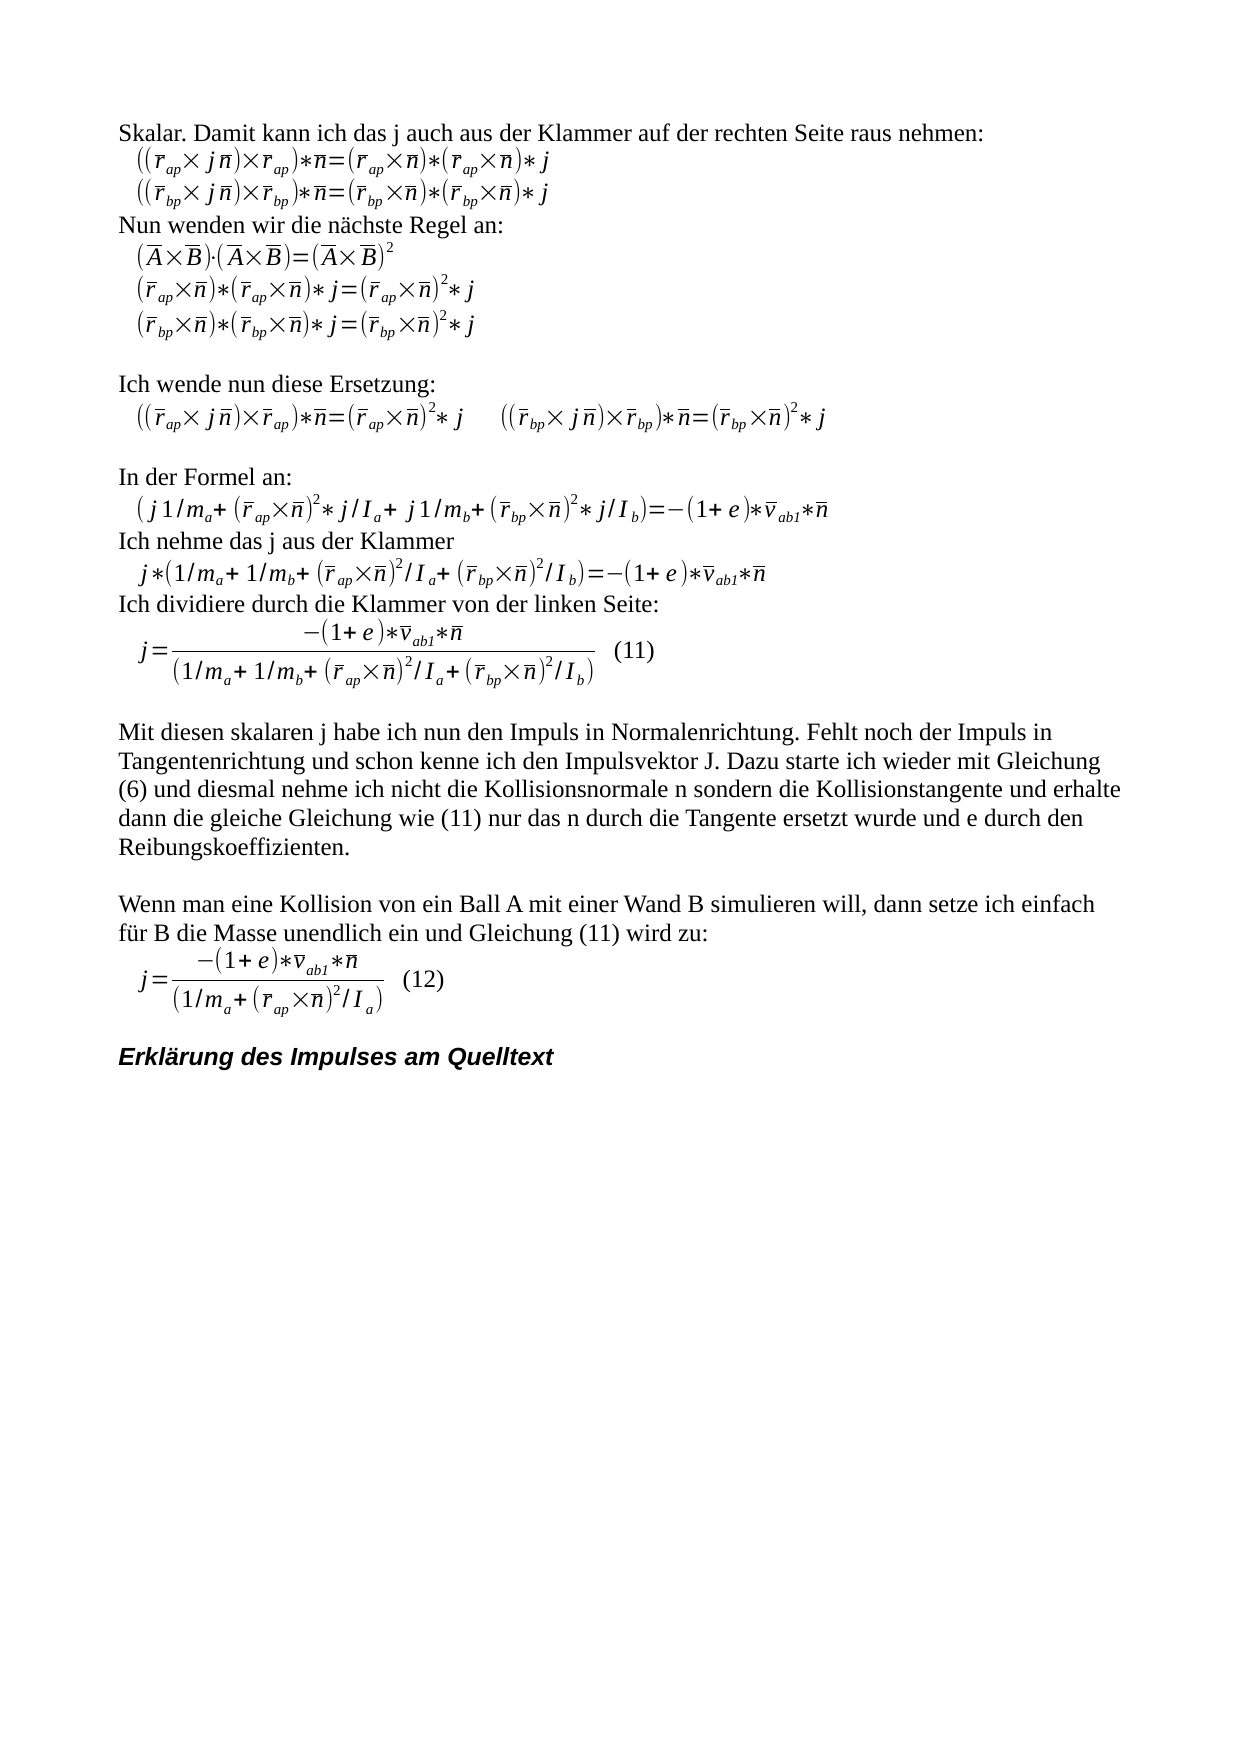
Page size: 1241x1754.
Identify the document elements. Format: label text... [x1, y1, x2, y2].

text Skalar. Damit kann ich das j auch aus der Klammer auf der rechten Seite raus nehmen: [118, 118, 1122, 147]
text Mit diesen skalaren j habe ich nun den Impuls in Normalenrichtung. Fehlt noch der Impuls in Tangentenrichtung und schon kenne ich den Impulsvektor J. Dazu starte ich wieder mit Gleichung (6) und diesmal nehme ich nicht die Kollisionsnormale n sondern die Kollisionstangente und erhalte dann die gleiche Gleichung wie (11) nur das n durch die Tangente ersetzt wurde und e durch den Reibungskoeffizienten. [118, 717, 1122, 861]
text Ich dividiere durch die Klammer von der linken Seite: [118, 589, 1122, 618]
text (12) [118, 947, 1122, 1017]
text In der Formel an: [118, 462, 1122, 491]
text Ich wende nun diese Ersetzung: [118, 369, 1122, 398]
text (11) [118, 618, 1122, 688]
text Ich nehme das j aus der Klammer [118, 526, 1122, 554]
text Nun wenden wir die nächste Regel an: [118, 210, 1122, 238]
text Wenn man eine Kollision von ein Ball A mit einer Wand B simulieren will, dann setze ich einfach für B die Masse unendlich ein und Gleichung (11) wird zu: [118, 889, 1122, 947]
subtitle Erklärung des Impulses am Quelltext [118, 1042, 1122, 1071]
